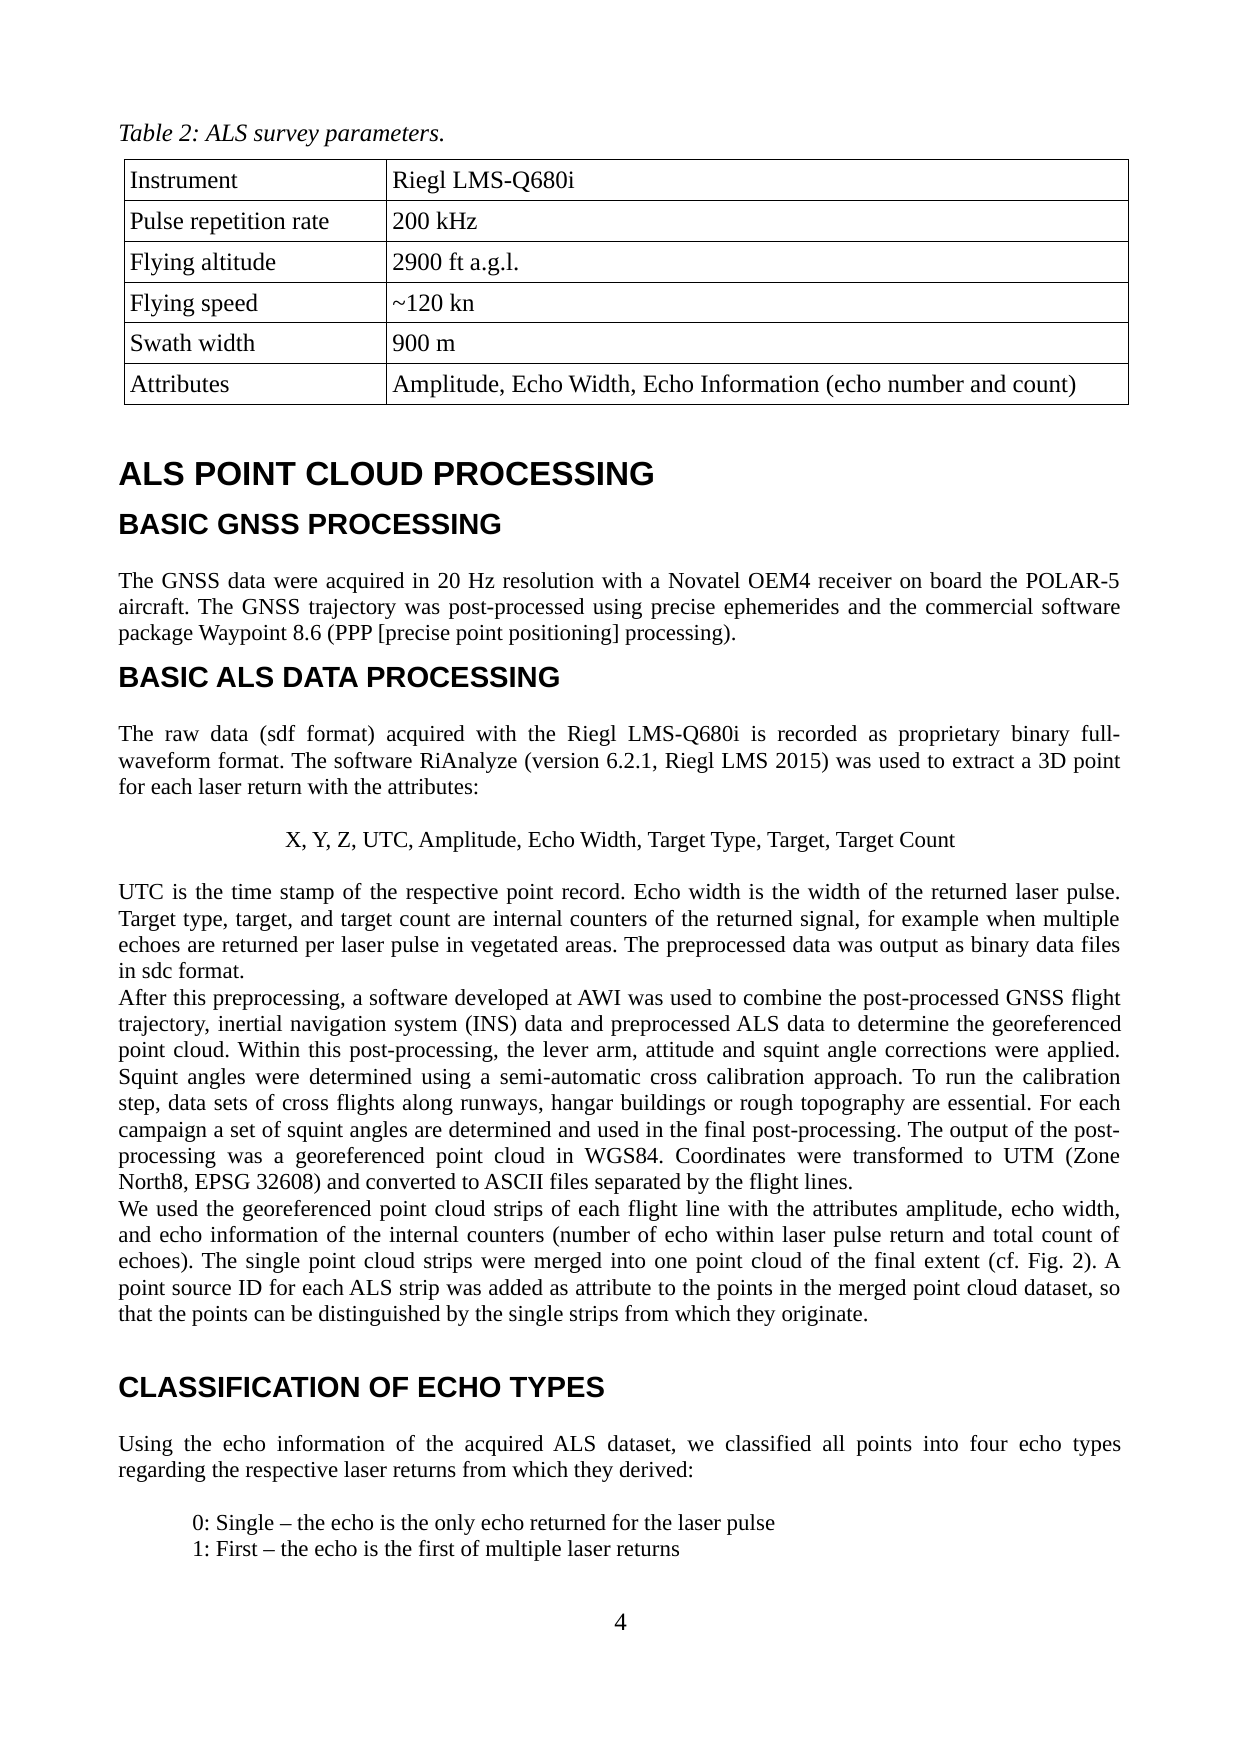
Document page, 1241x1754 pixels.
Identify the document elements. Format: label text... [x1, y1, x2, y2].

table_cell 2900 ft a.g.l. [387, 242, 1128, 282]
table_cell 200 kHz [387, 201, 1128, 241]
text Table 2: ALS survey parameters. [118, 118, 1122, 147]
text 0: Single – the echo is the only echo returned for the laser pulse [118, 1509, 1122, 1535]
text After this preprocessing, a software developed at AWI was used to combine the post-processed GNSS flight trajectory, inertial navigation system (INS) data and preprocessed ALS data to determine the georeferenced point cloud. Within this post-processing, the lever arm, attitude and squint angle corrections were applied. Squint angles were determined using a semi-automatic cross calibration approach. To run the calibration step, data sets of cross flights along runways, hangar buildings or rough topography are essential. For each campaign a set of squint angles are determined and used in the final post-processing. The output of the post-processing was a georeferenced point cloud in WGS84. Coordinates were transformed to UTM (Zone North8, EPSG 32608) and converted to ASCII files separated by the flight lines. [118, 984, 1122, 1195]
text Using the echo information of the acquired ALS dataset, we classified all points into four echo types regarding the respective laser returns from which they derived: [118, 1430, 1122, 1482]
table_cell 900 m [387, 323, 1128, 363]
subtitle CLASSIFICATION OF ECHO TYPES [118, 1370, 1122, 1403]
subtitle BASIC ALS DATA PROCESSING [118, 660, 1122, 694]
subtitle BASIC GNSS PROCESSING [118, 507, 1122, 540]
table_cell Amplitude, Echo Width, Echo Information (echo number and count) [387, 364, 1128, 404]
text UTC is the time stamp of the respective point record. Echo width is the width of the returned laser pulse. Target type, target, and target count are internal counters of the returned signal, for example when multiple echoes are returned per laser pulse in vegetated areas. The preprocessed data was output as binary data files in sdc format. [118, 878, 1122, 984]
text X, Y, Z, UTC, Amplitude, Echo Width, Target Type, Target, Target Count [118, 826, 1122, 852]
table_cell Pulse repetition rate [125, 201, 386, 241]
table_cell Flying altitude [125, 242, 386, 282]
text 1: First – the echo is the first of multiple laser returns [118, 1535, 1122, 1561]
table_cell ~120 kn [387, 283, 1128, 322]
table_cell Flying speed [125, 283, 386, 322]
table_header Instrument [125, 160, 386, 200]
table_cell Swath width [125, 323, 386, 363]
text The GNSS data were acquired in 20 Hz resolution with a Novatel OEM4 receiver on board the POLAR-5 aircraft. The GNSS trajectory was post-processed using precise ephemerides and the commercial software package Waypoint 8.6 (PPP [precise point positioning] processing). [118, 567, 1122, 646]
text The raw data (sdf format) acquired with the Riegl LMS-Q680i is recorded as proprietary binary full-waveform format. The software RiAnalyze (version 6.2.1, Riegl LMS 2015) was used to extract a 3D point for each laser return with the attributes: [118, 720, 1122, 799]
subtitle ALS POINT CLOUD PROCESSING [118, 454, 1122, 492]
text We used the georeferenced point cloud strips of each flight line with the attributes amplitude, echo width, and echo information of the internal counters (number of echo within laser pulse return and total count of echoes). The single point cloud strips were merged into one point cloud of the final extent (cf. Fig. 2). A point source ID for each ALS strip was added as attribute to the points in the merged point cloud dataset, so that the points can be distinguished by the single strips from which they originate. [118, 1195, 1122, 1326]
table_cell Attributes [125, 364, 386, 404]
table_header Riegl LMS-Q680i [387, 160, 1128, 200]
